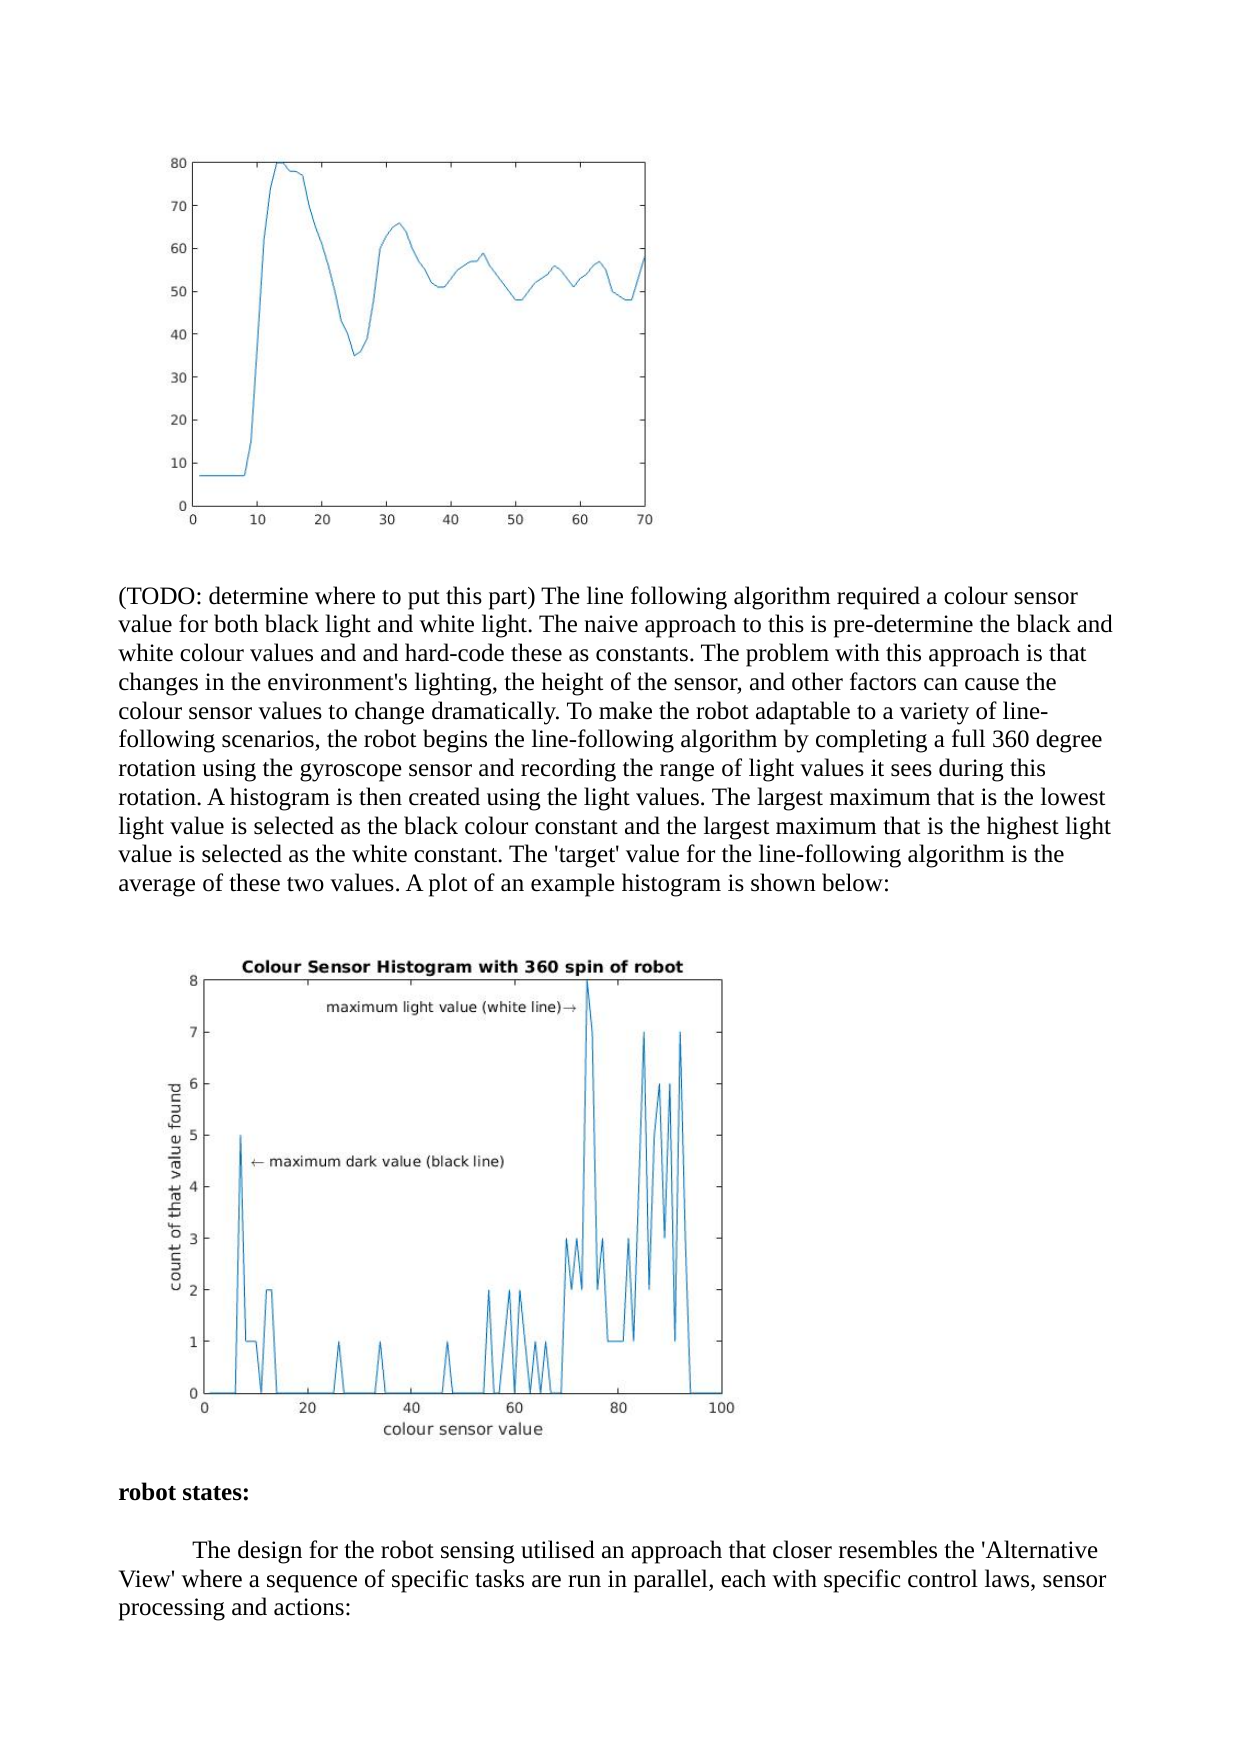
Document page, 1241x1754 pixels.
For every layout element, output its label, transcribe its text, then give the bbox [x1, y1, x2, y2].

picture [117, 131, 700, 552]
text (TODO: determine where to put this part) The line following algorithm required a colour sensor value for both black light and white light. The naive approach to this is pre-determine the black and white colour values and and hard-code these as constants. The problem with this approach is that changes in the environment's lighting, the height of the sensor, and other factors can cause the colour sensor values to change dramatically. To make the robot adaptable to a variety of line-following scenarios, the robot begins the line-following algorithm by completing a full 360 degree rotation using the gyroscope sensor and recording the range of light values it sees during this rotation. A histogram is then created using the light values. The largest maximum that is the lowest light value is selected as the black colour constant and the largest maximum that is the highest light value is selected as the white constant. The 'target' value for the line-following algorithm is the average of these two values. A plot of an example histogram is shown below: [118, 581, 1122, 897]
text The design for the robot sensing utilised an approach that closer resembles the 'Alternative View' where a sequence of specific tasks are run in parallel, each with specific control laws, sensor processing and actions: [118, 1535, 1122, 1621]
text robot states: [118, 1477, 1122, 1506]
picture [118, 942, 784, 1449]
